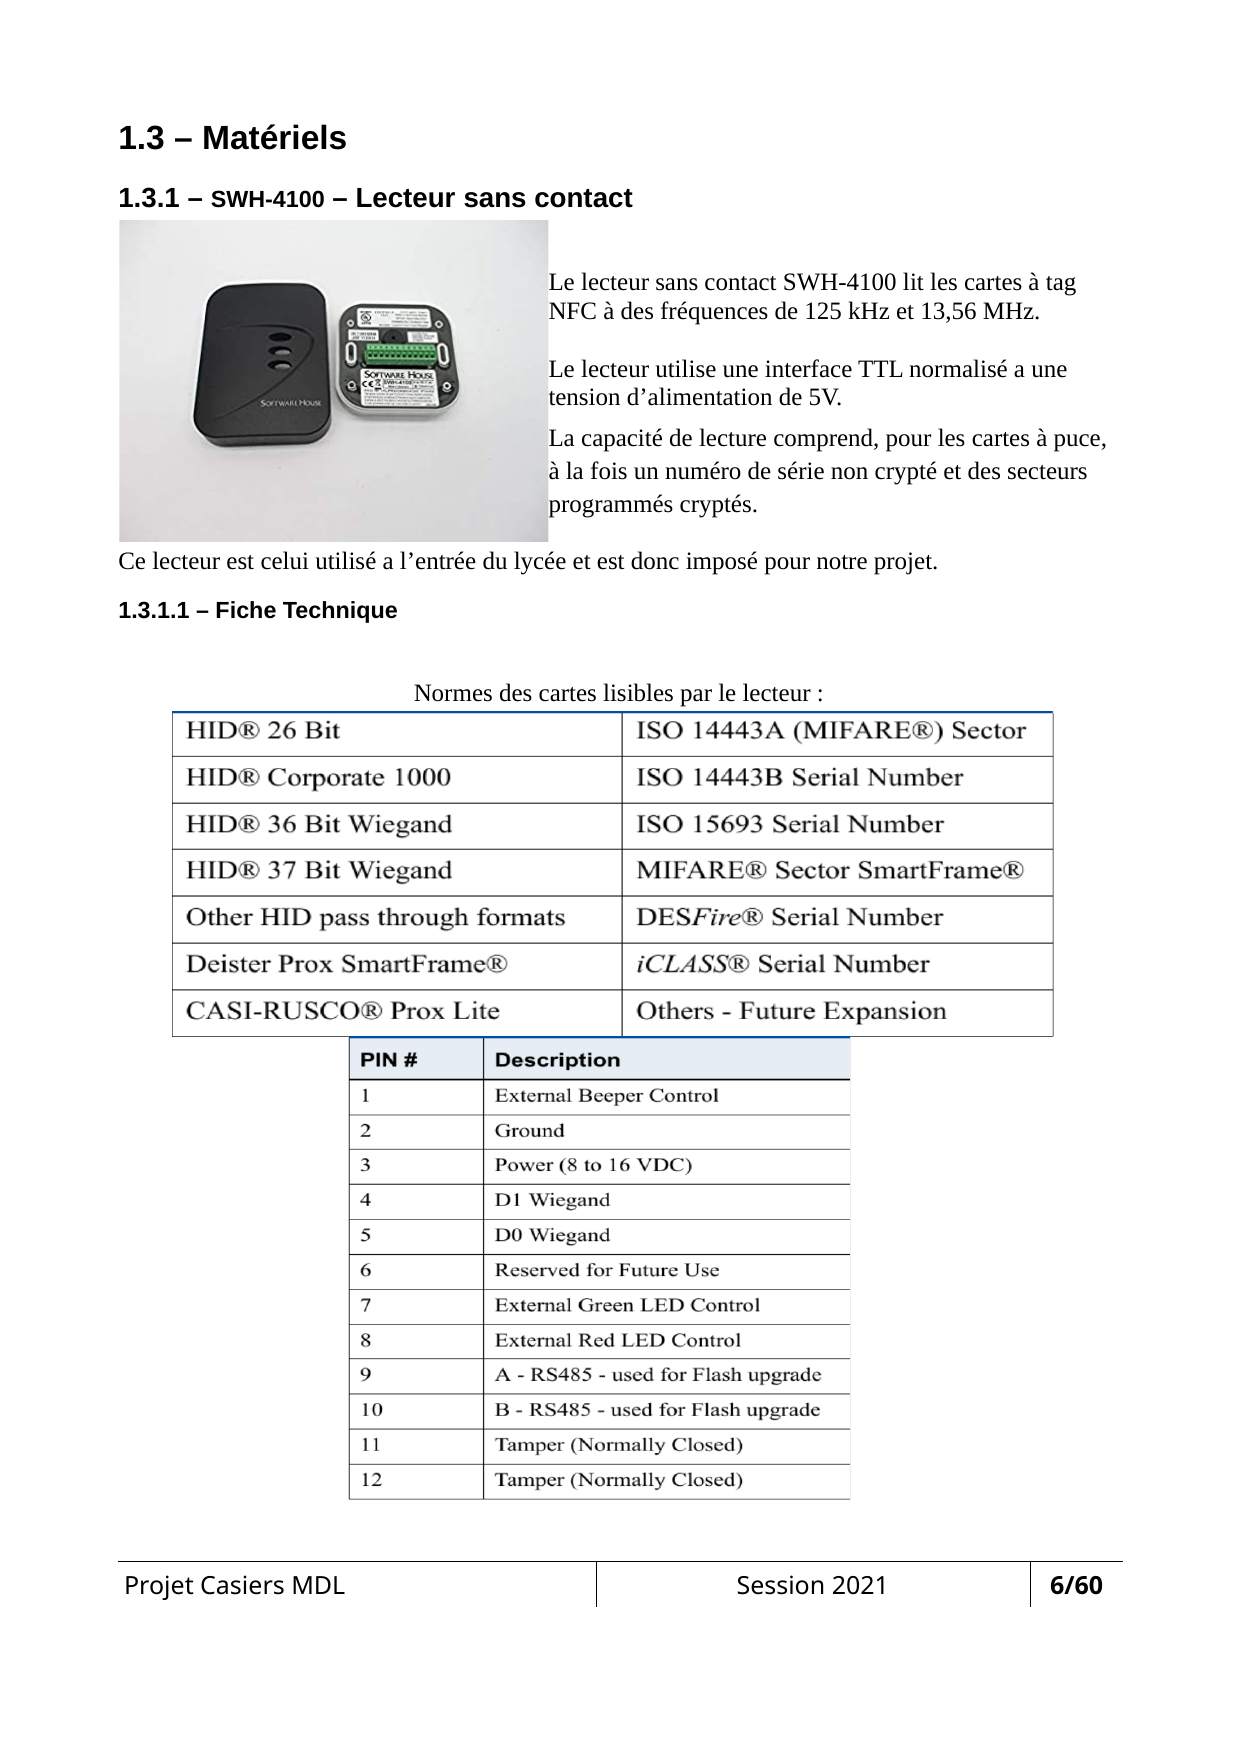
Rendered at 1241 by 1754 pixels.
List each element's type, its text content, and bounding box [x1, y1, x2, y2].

subtitle 1.3.1 – SWH-4100 – Lecteur sans contact [118, 182, 1122, 214]
picture [172, 711, 1054, 1500]
text Le lecteur sans contact SWH-4100 lit les cartes à tag NFC à des fréquences de 125 kHz et 13,56 MHz. [549, 267, 1122, 325]
picture [119, 220, 549, 542]
text Le lecteur utilise une interface TTL normalisé a une tension d’alimentation de 5V. [549, 354, 1122, 411]
subtitle 1.3.1.1 – Fiche Technique [118, 597, 1122, 624]
text La capacité de lecture comprend, pour les cartes à puce, à la fois un numéro de série non crypté et des secteurs programmés cryptés. [549, 423, 1122, 518]
subtitle 1.3 – Matériels [118, 118, 1122, 157]
text Ce lecteur est celui utilisé a l’entrée du lycée et est donc imposé pour notre projet. [118, 546, 1122, 575]
text Normes des cartes lisibles par le lecteur : [118, 678, 1122, 706]
